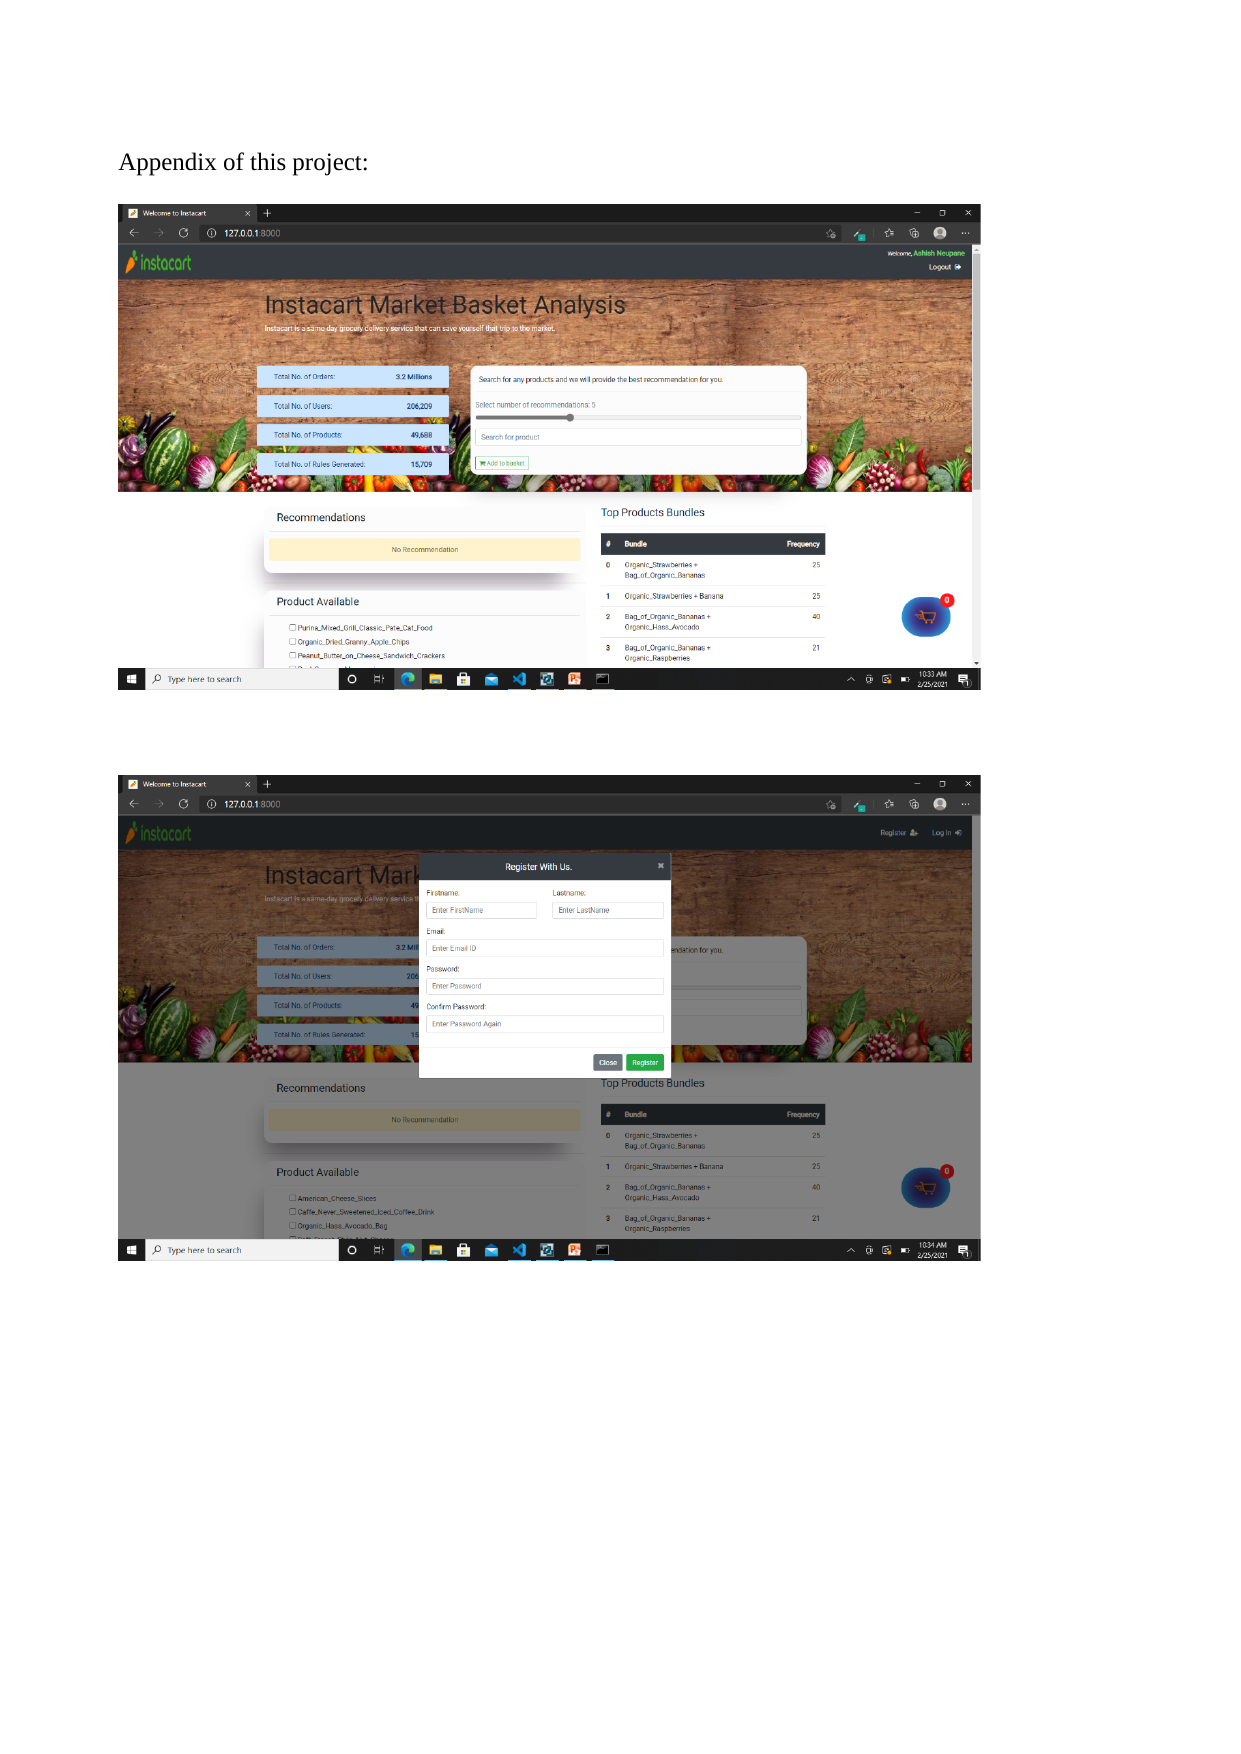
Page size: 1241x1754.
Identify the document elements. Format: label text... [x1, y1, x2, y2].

text Appendix of this project: [118, 147, 1122, 176]
picture [118, 775, 981, 1261]
picture [118, 204, 981, 690]
